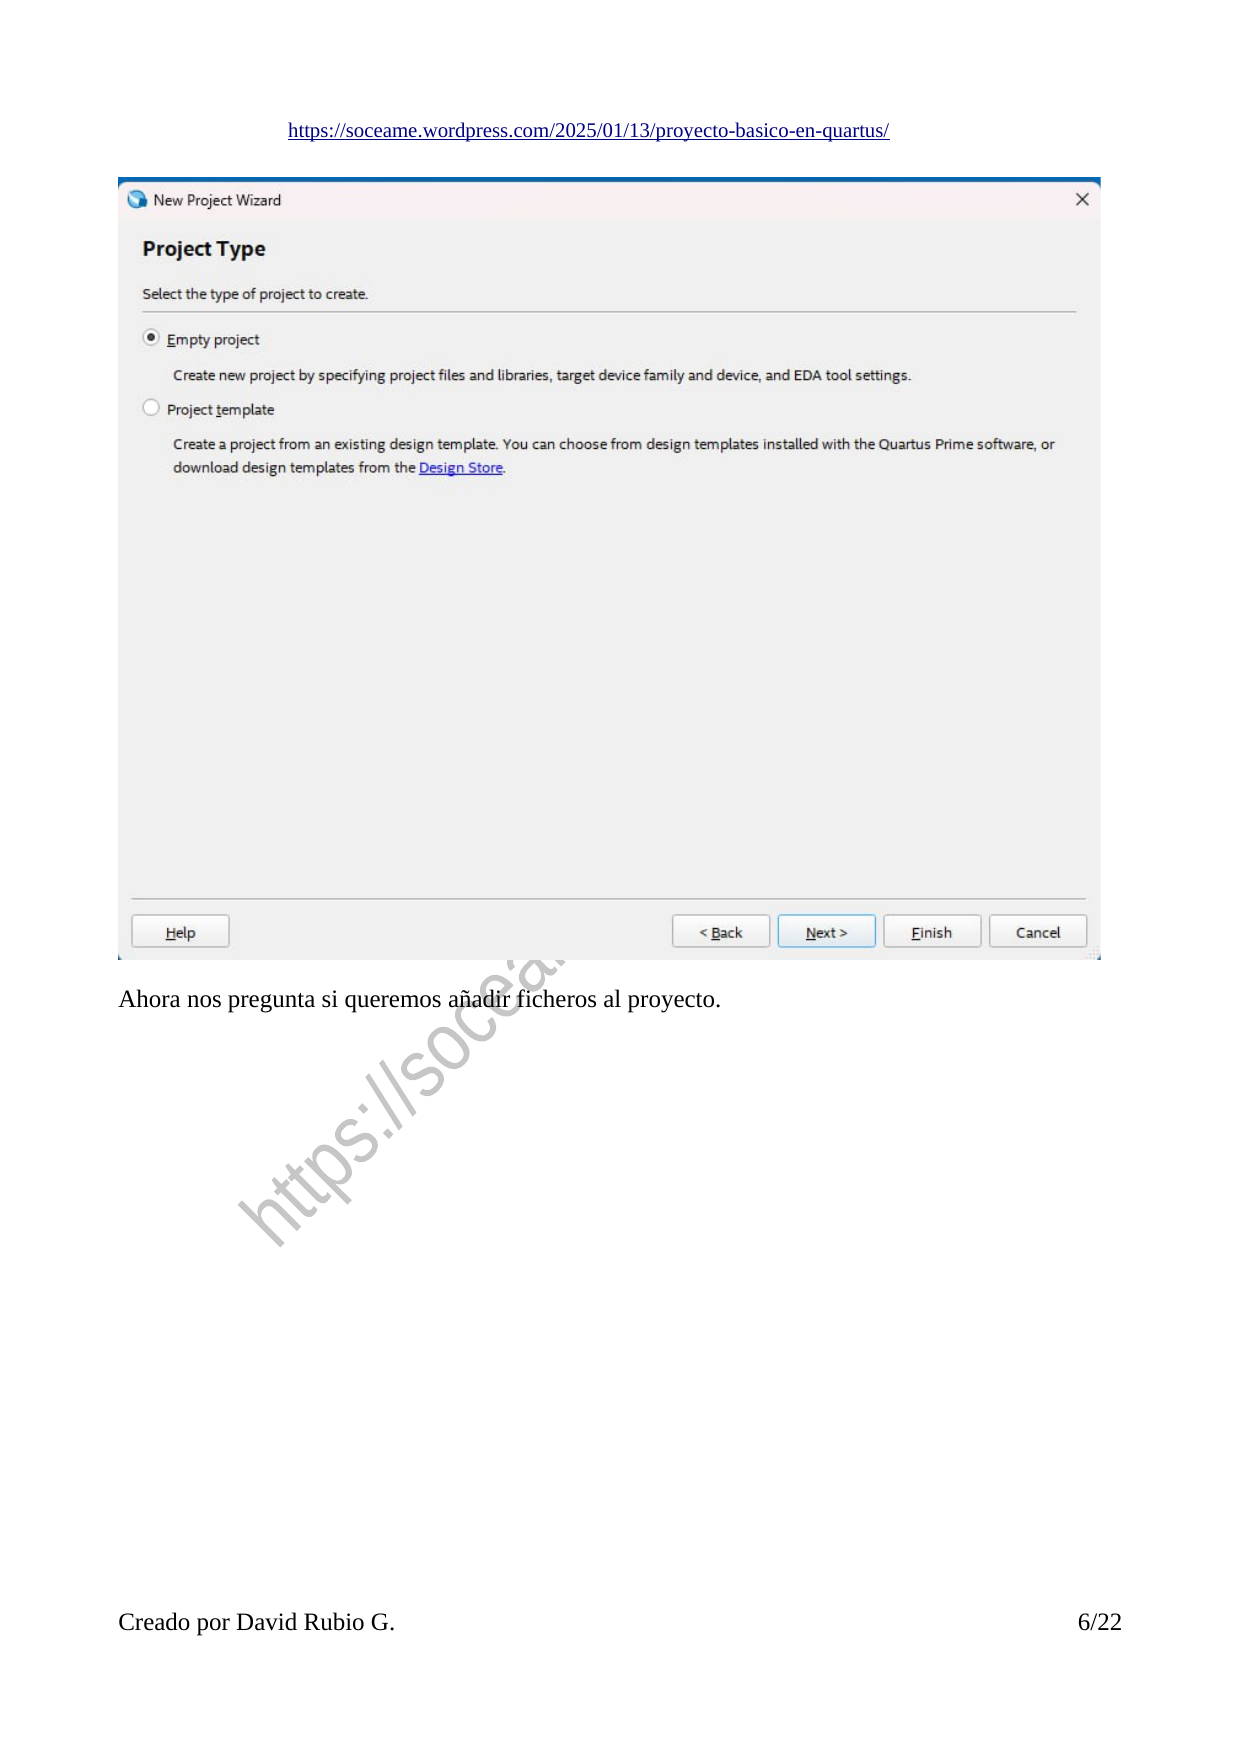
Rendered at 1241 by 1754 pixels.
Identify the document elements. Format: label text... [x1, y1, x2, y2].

text Ahora nos pregunta si queremos añadir ficheros al proyecto. [118, 984, 493, 1012]
picture [118, 177, 1101, 960]
text Ahora nos pregunta si queremos añadir ficheros al proyecto. [500, 984, 1122, 1012]
